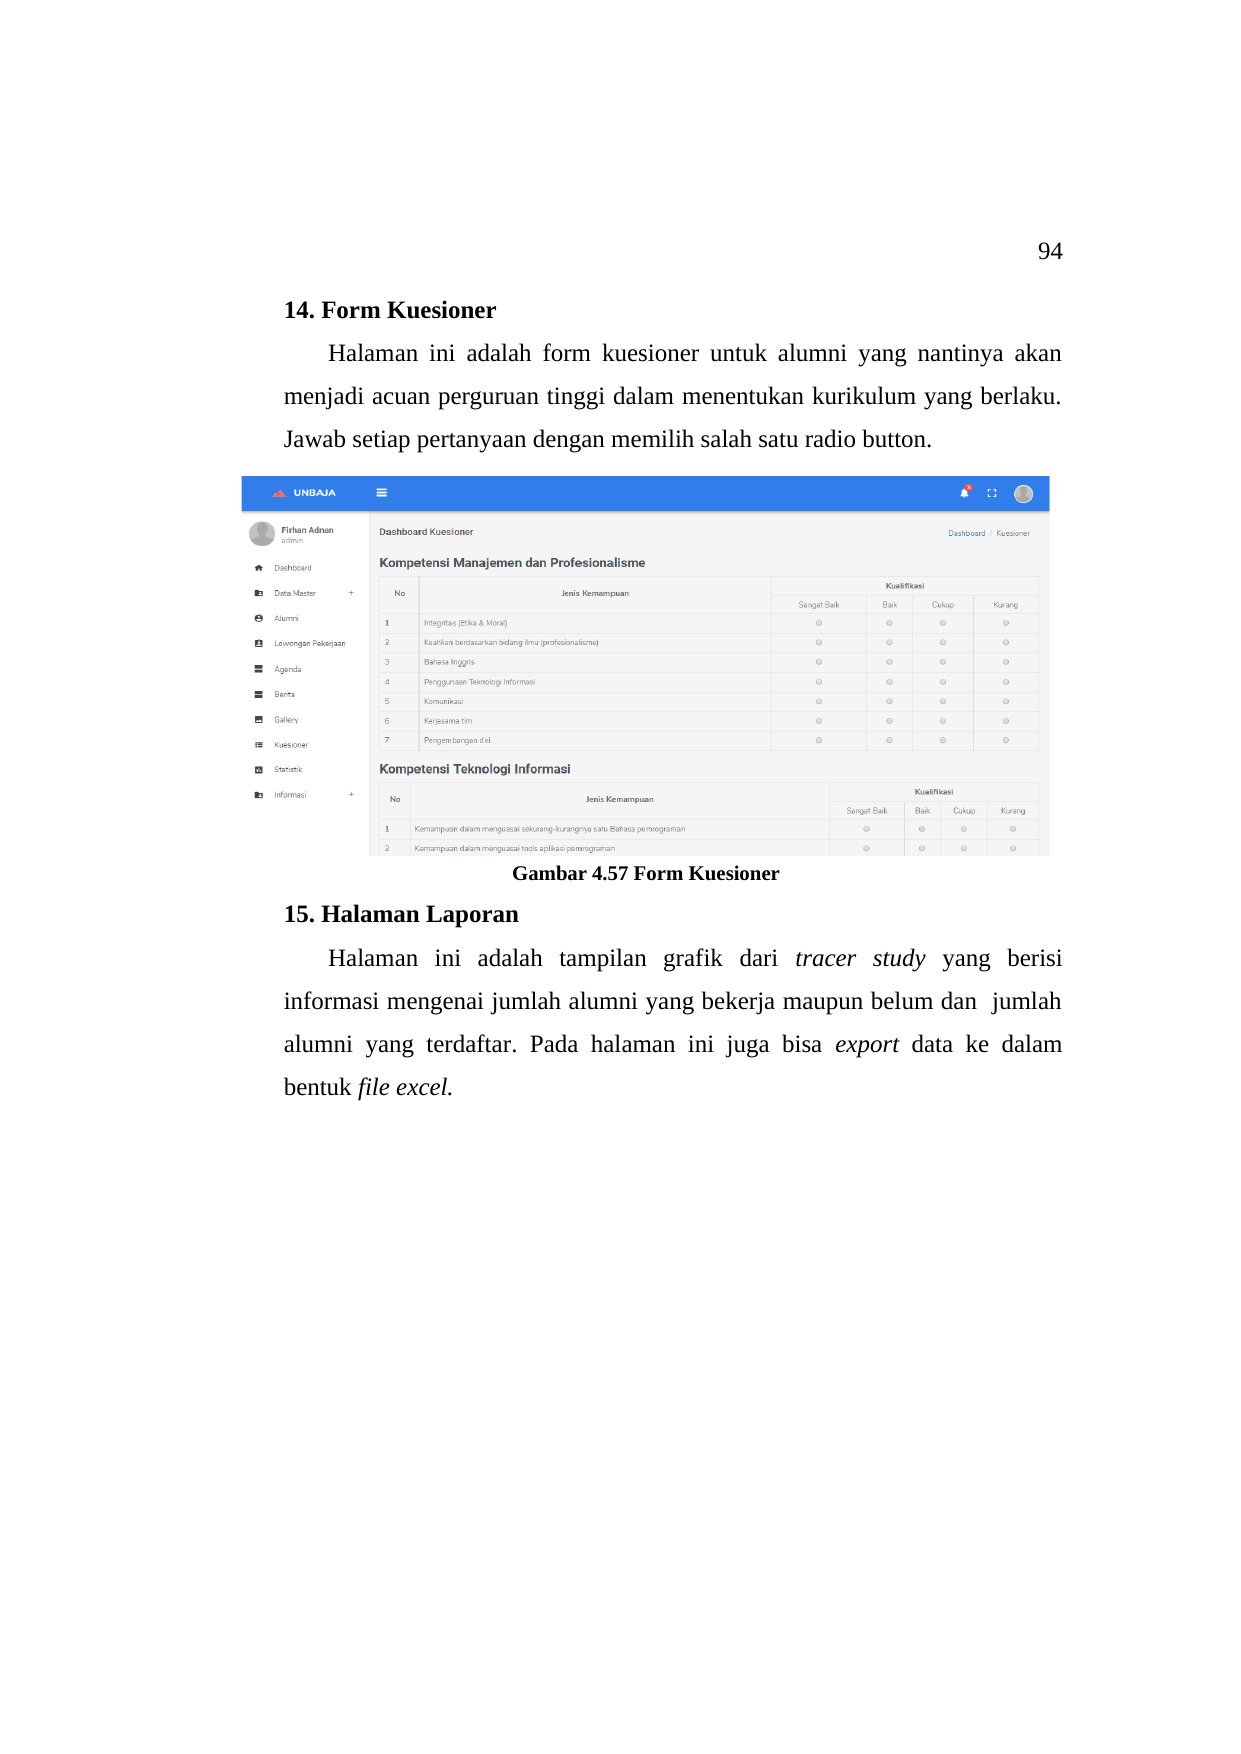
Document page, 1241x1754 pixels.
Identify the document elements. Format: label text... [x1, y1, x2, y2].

picture [241, 476, 1050, 856]
text Halaman ini adalah form kuesioner untuk alumni yang nantinya akan menjadi acuan perguruan tinggi dalam menentukan kurikulum yang berlaku. Jawab setiap pertanyaan dengan memilih salah satu radio button. [283, 338, 1063, 453]
text Gambar 4.57 Form Kuesioner [242, 856, 1050, 885]
text Halaman ini adalah tampilan grafik dari tracer study yang berisi informasi mengenai jumlah alumni yang bekerja maupun belum dan jumlah alumni yang terdaftar. Pada halaman ini juga bisa export data ke dalam bentuk file excel. [283, 943, 1063, 1101]
text 14. Form Kuesioner [283, 295, 1063, 324]
text 15. Halaman Laporan [283, 468, 1063, 928]
text [242, 464, 1050, 476]
